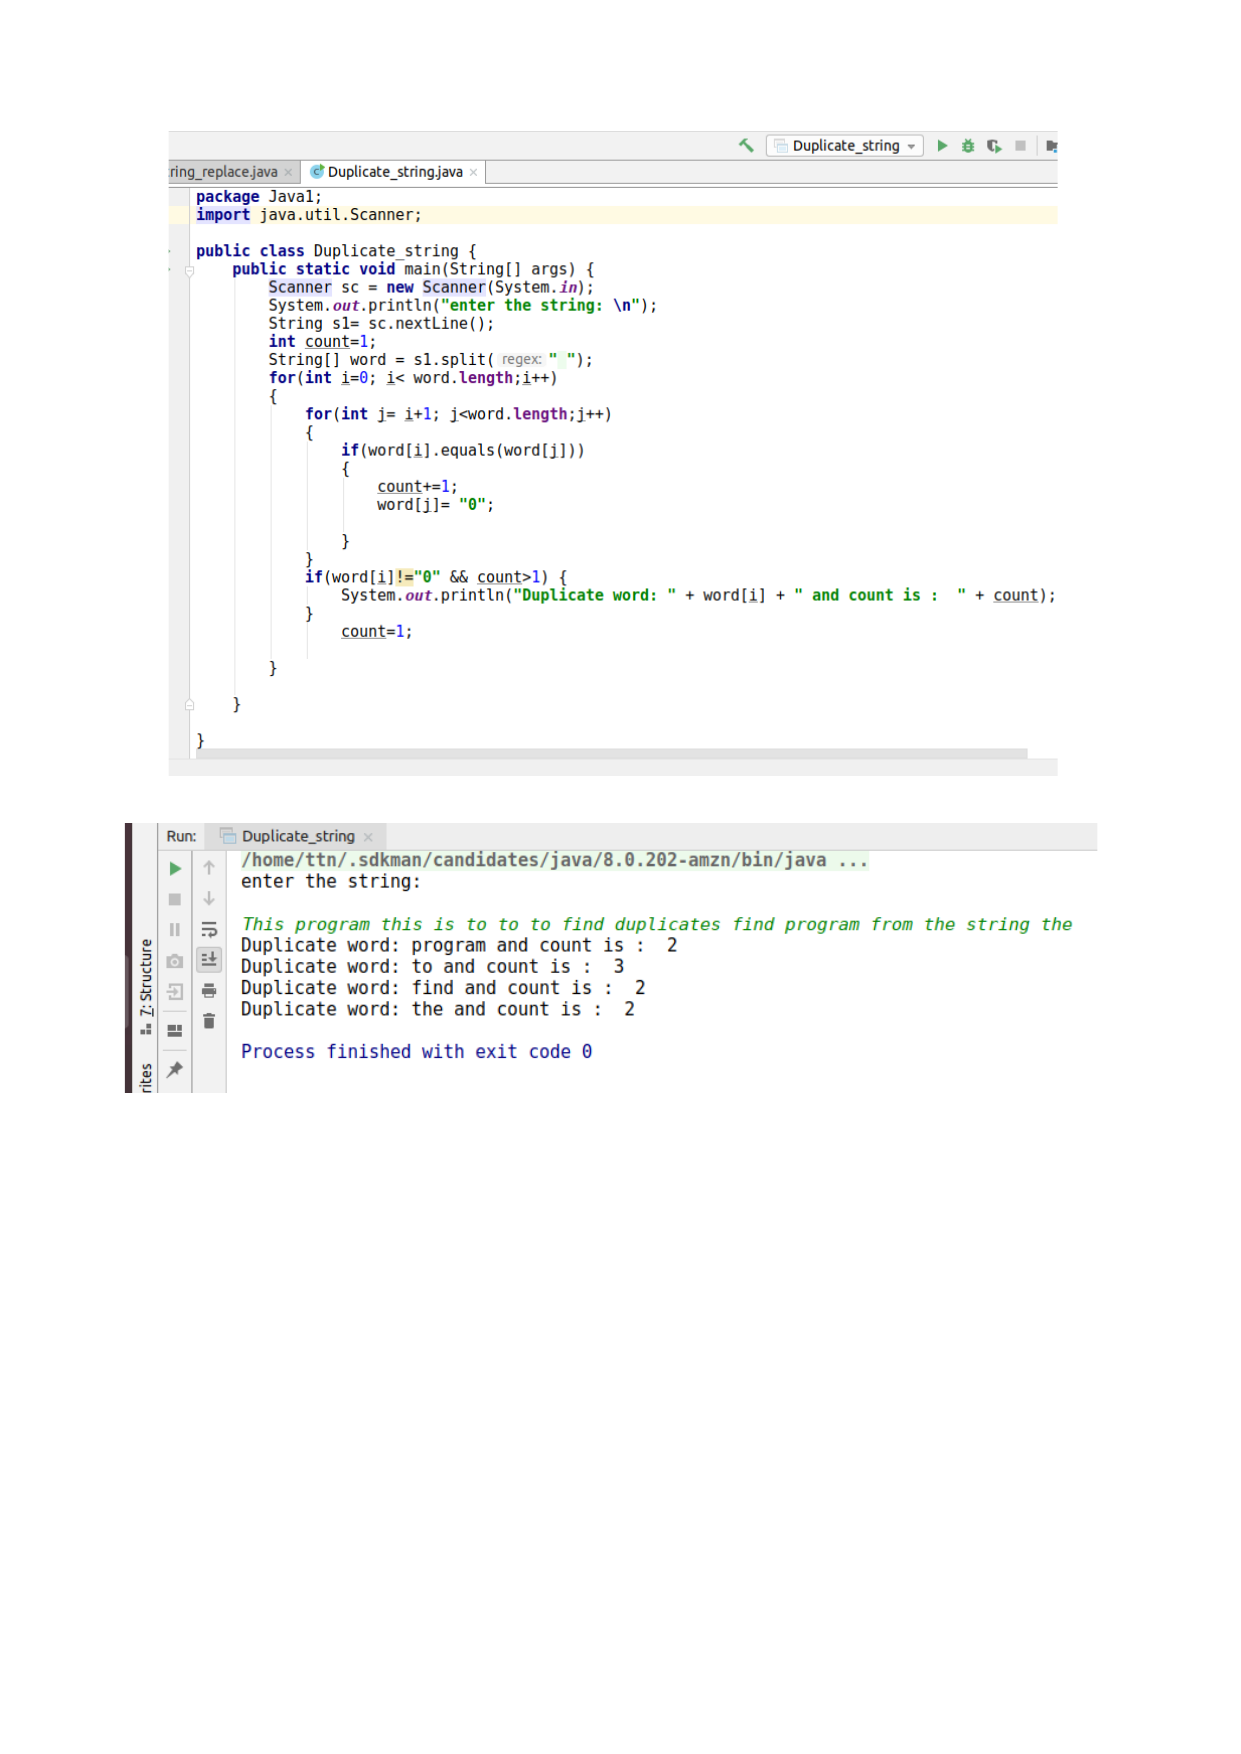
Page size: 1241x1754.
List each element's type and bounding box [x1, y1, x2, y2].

picture [168, 131, 1058, 776]
picture [124, 823, 1098, 1093]
